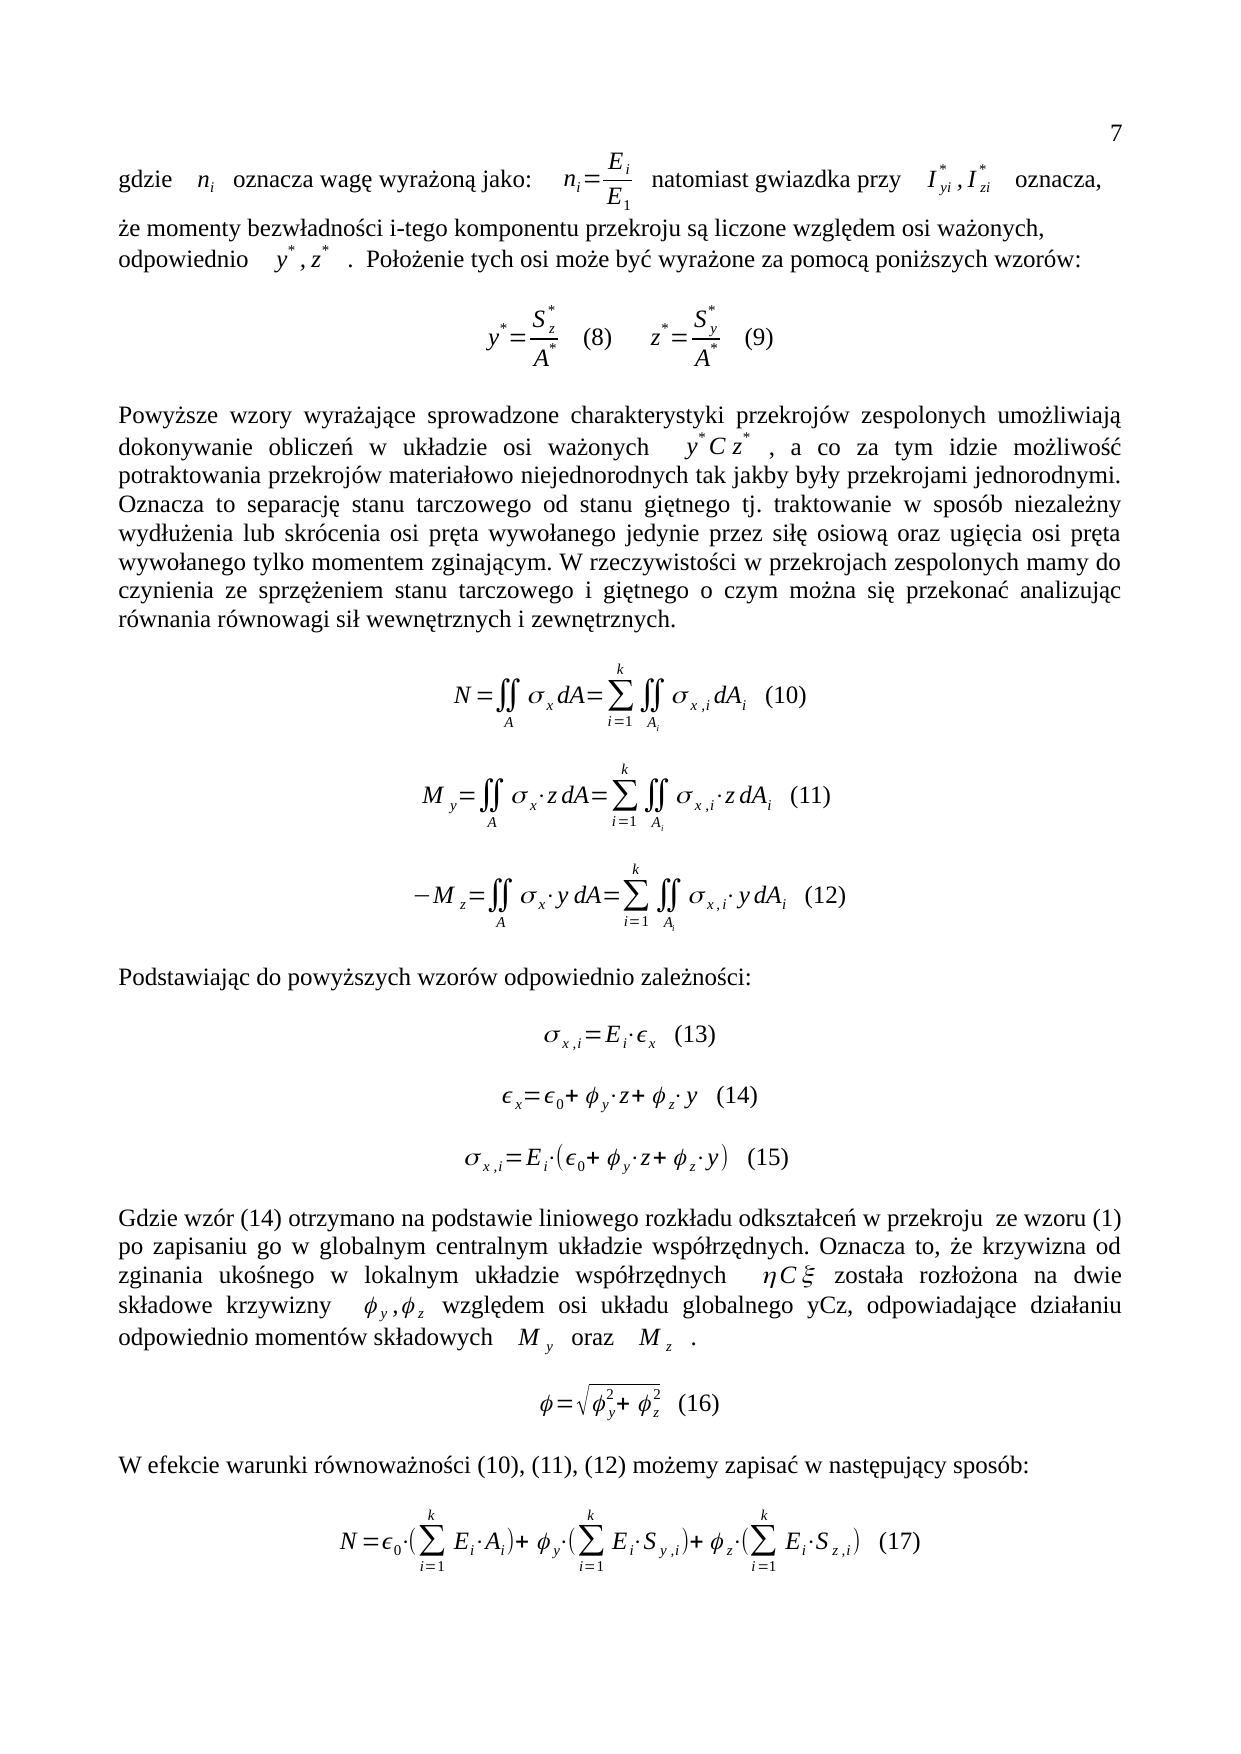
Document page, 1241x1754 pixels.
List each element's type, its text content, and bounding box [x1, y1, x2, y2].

text (15) [118, 1142, 1122, 1174]
text Powyższe wzory wyrażające sprowadzone charakterystyki przekrojów zespolonych umożliwiają dokonywanie obliczeń w układzie osi ważonych , a co za tym idzie możliwość potraktowania przekrojów materiałowo niejednorodnych tak jakby były przekrojami jednorodnymi. Oznacza to separację stanu tarczowego od stanu giętnego tj. traktowanie w sposób niezależny wydłużenia lub skrócenia osi pręta wywołanego jedynie przez siłę osiową oraz ugięcia osi pręta wywołanego tylko momentem zginającym. W rzeczywistości w przekrojach zespolonych mamy do czynienia ze sprzężeniem stanu tarczowego i giętnego o czym można się przekonać analizując równania równowagi sił wewnętrznych i zewnętrznych. [118, 401, 1122, 633]
text (11) [118, 762, 1122, 833]
text (10) [118, 662, 1122, 733]
text (8) (9) [118, 302, 1122, 372]
text Podstawiając do powyższych wzorów odpowiednio zależności: [118, 962, 1122, 991]
text 7 [118, 118, 1122, 147]
text (12) [118, 862, 1122, 933]
text (16) [118, 1383, 1122, 1421]
text (14) [118, 1080, 1122, 1113]
text W efekcie warunki równoważności (10), (11), (12) możemy zapisać w następujący sposób: [118, 1421, 1122, 1478]
text gdzie oznacza wagę wyrażoną jako: natomiast gwiazdka przy oznacza, że momenty bezwładności i-tego komponentu przekroju są liczone względem osi ważonych, odpowiednio . Położenie tych osi może być wyrażone za pomocą poniższych wzorów: [118, 147, 1122, 273]
text Gdzie wzór (14) otrzymano na podstawie liniowego rozkładu odkształceń w przekroju ze wzoru (1) po zapisaniu go w globalnym centralnym układzie współrzędnych. Oznacza to, że krzywizna od zginania ukośnego w lokalnym układzie współrzędnych została rozłożona na dwie składowe krzywizny względem osi układu globalnego yCz, odpowiadające działaniu odpowiednio momentów składowych oraz . [118, 1203, 1122, 1354]
text (17) [118, 1507, 1122, 1632]
text (13) [118, 1019, 1122, 1052]
